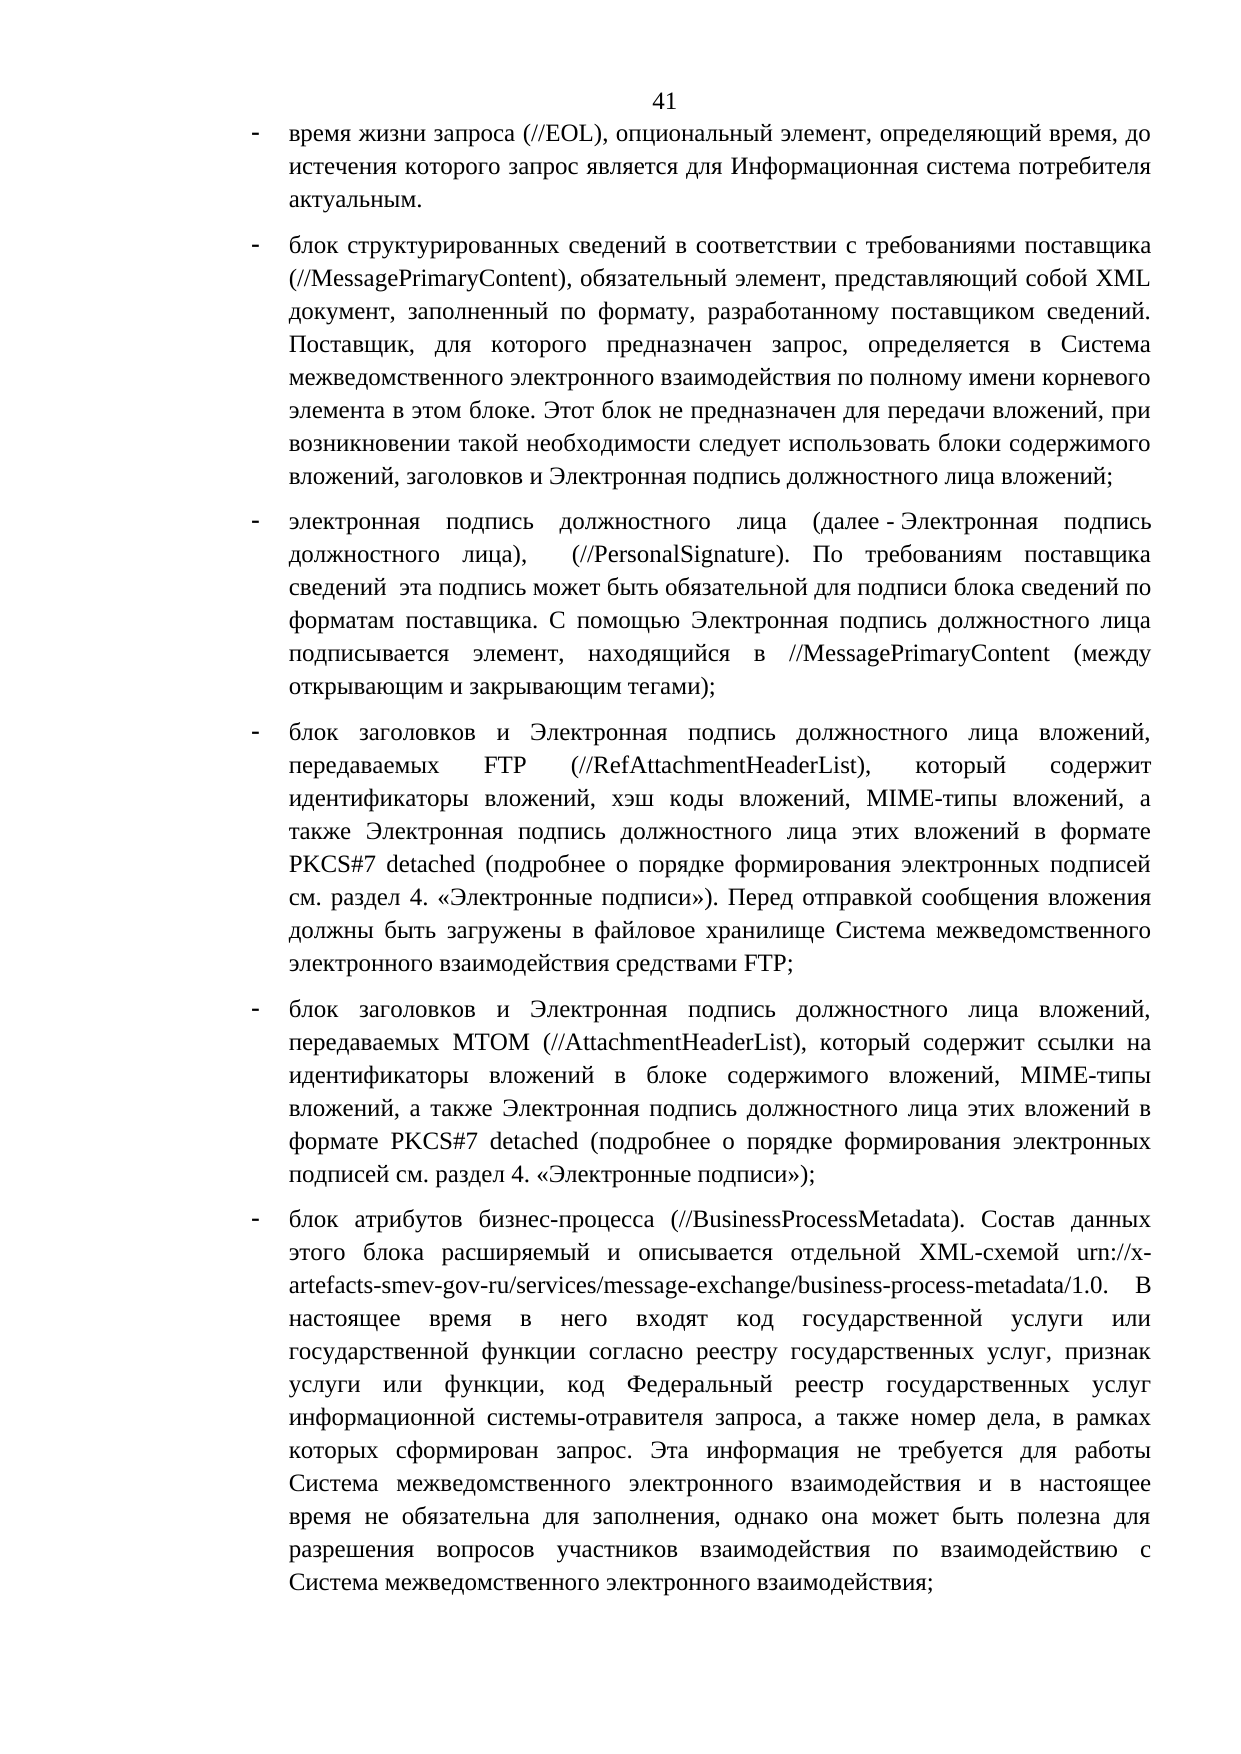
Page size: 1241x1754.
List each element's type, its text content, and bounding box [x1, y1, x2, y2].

list блок заголовков и Электронная подпись должностного лица вложений, передаваемых MTOM (//AttachmentHeaderList), который содержит ссылки на идентификаторы вложений в блоке содержимого вложений, MIME-типы вложений, а также Электронная подпись должностного лица этих вложений в формате PKCS#7 detached (подробнее о порядке формирования электронных подписей см. раздел 4. «Электронные подписи»); [251, 994, 1152, 1187]
list блок атрибутов бизнес-процесса (//BusinessProcessMetadata). Состав данных этого блока расширяемый и описывается отдельной XML-схемой urn://x-artefacts-smev-gov-ru/services/message-exchange/business-process-metadata/1.0. В настоящее время в него входят код государственной услуги или государственной функции согласно реестру государственных услуг, признак услуги или функции, код Федеральный реестр государственных услуг информационной системы-отравителя запроса, а также номер дела, в рамках которых сформирован запрос. Эта информация не требуется для работы Система межведомственного электронного взаимодействия и в настоящее время не обязательна для заполнения, однако она может быть полезна для разрешения вопросов участников взаимодействия по взаимодействию с Система межведомственного электронного взаимодействия; [251, 1204, 1152, 1596]
list блок заголовков и Электронная подпись должностного лица вложений, передаваемых FTP (//RefAttachmentHeaderList), который содержит идентификаторы вложений, хэш коды вложений, MIME-типы вложений, а также Электронная подпись должностного лица этих вложений в формате PKCS#7 detached (подробнее о порядке формирования электронных подписей см. раздел 4. «Электронные подписи»). Перед отправкой сообщения вложения должны быть загружены в файловое хранилище Система межведомственного электронного взаимодействия средствами FTP; [251, 717, 1152, 977]
list блок структурированных сведений в соответствии с требованиями поставщика (//MessagePrimaryContent), обязательный элемент, представляющий собой XML документ, заполненный по формату, разработанному поставщиком сведений. Поставщик, для которого предназначен запрос, определяется в Система межведомственного электронного взаимодействия по полному имени корневого элемента в этом блоке. Этот блок не предназначен для передачи вложений, при возникновении такой необходимости следует использовать блоки содержимого вложений, заголовков и Электронная подпись должностного лица вложений; [251, 230, 1152, 489]
list время жизни запроса (//EOL), опциональный элемент, определяющий время, до истечения которого запрос является для Информационная система потребителя актуальным. [251, 118, 1152, 213]
list электронная подпись должностного лица (далее - Электронная подпись должностного лица), (//PersonalSignature). По требованиям поставщика сведений эта подпись может быть обязательной для подписи блока сведений по форматам поставщика. С помощью Электронная подпись должностного лица подписывается элемент, находящийся в //MessagePrimaryContent (между открывающим и закрывающим тегами); [251, 506, 1152, 700]
